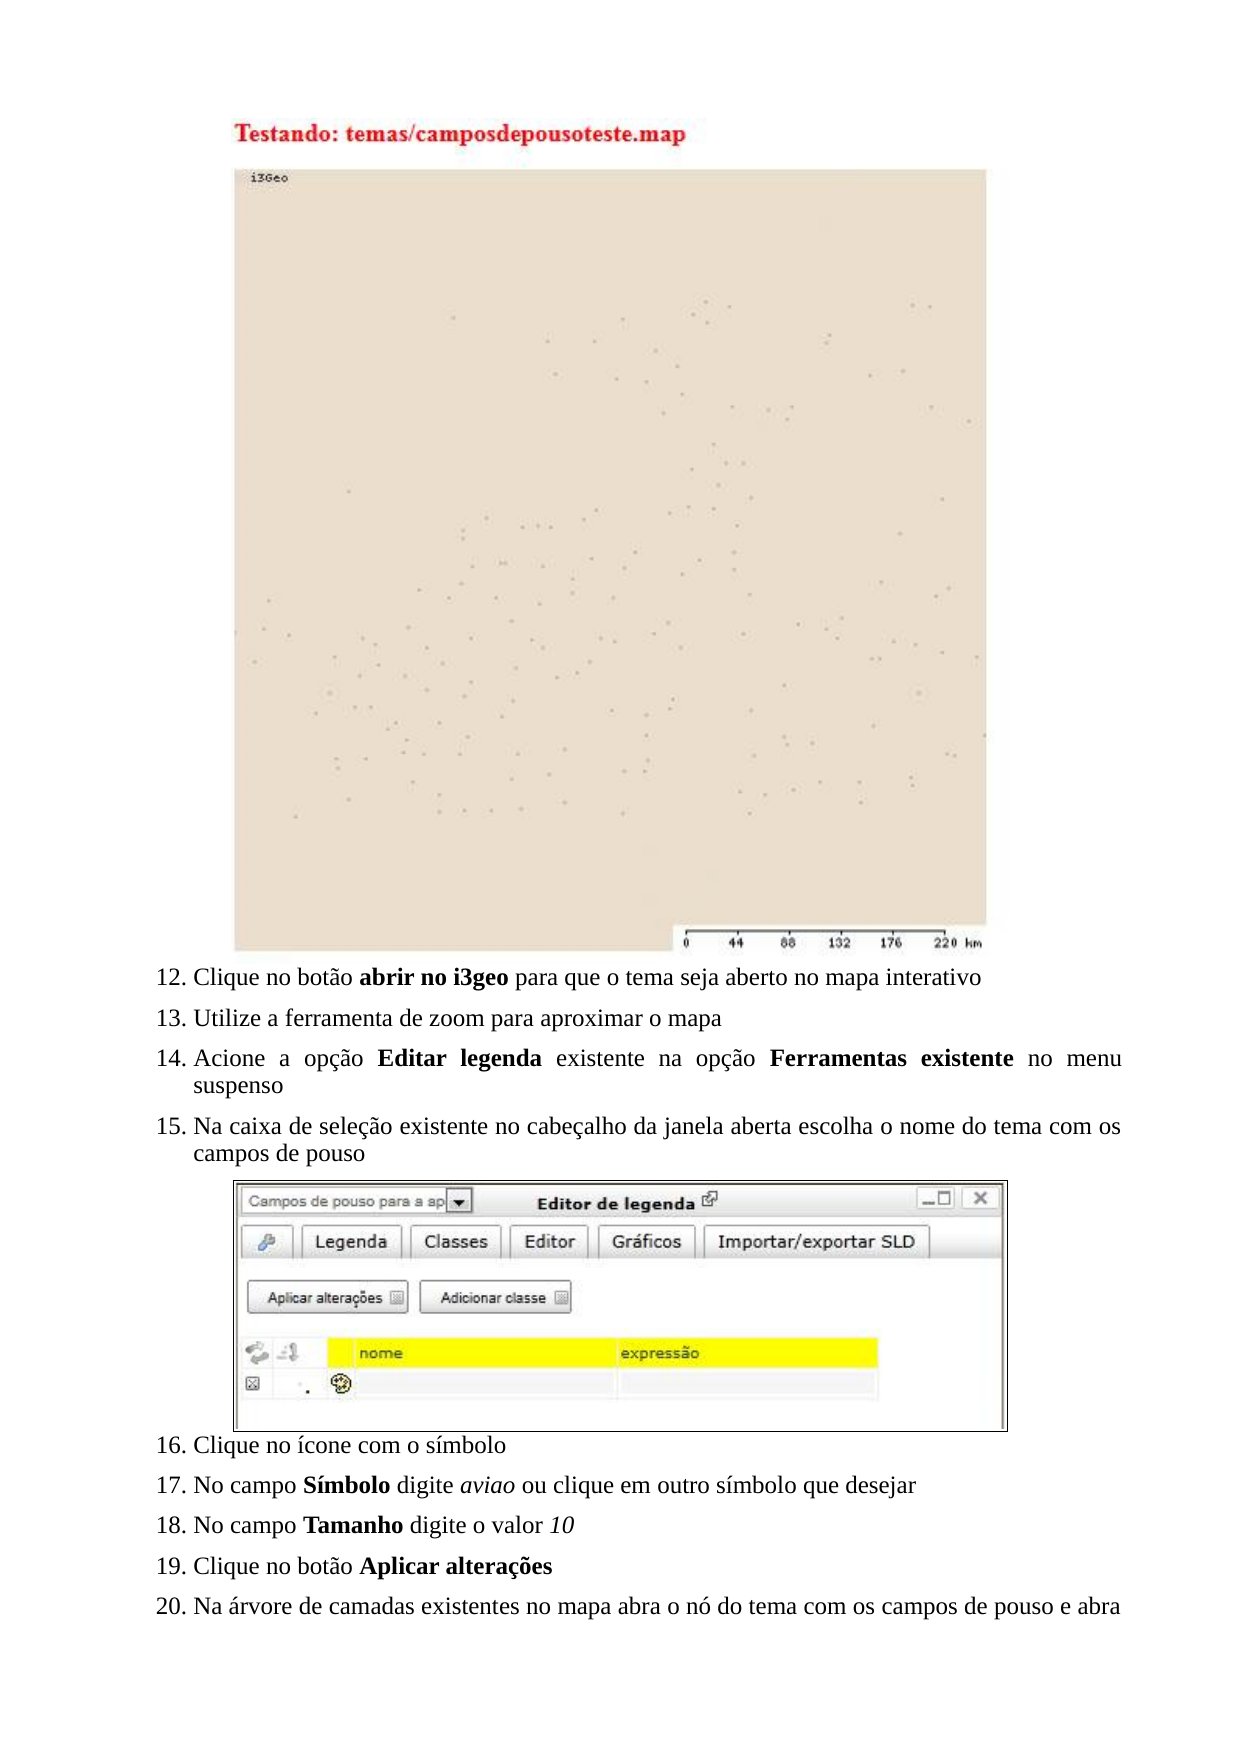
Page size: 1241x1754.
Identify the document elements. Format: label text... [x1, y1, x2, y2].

list No campo Símbolo digite aviao ou clique em outro símbolo que desejar [156, 1471, 1122, 1499]
list Clique no botão Aplicar alterações [156, 1552, 1122, 1579]
list No campo Tamanho digite o valor 10 [156, 1512, 1122, 1539]
list Clique no botão abrir no i3geo para que o tema seja aberto no mapa interativo [156, 118, 1122, 991]
picture [235, 1182, 1005, 1429]
list Clique no ícone com o símbolo [156, 1180, 1122, 1459]
list Na árvore de camadas existentes no mapa abra o nó do tema com os campos de pouso e abra [156, 1592, 1122, 1620]
picture [231, 118, 1009, 964]
list Acione a opção Editar legenda existente na opção Ferramentas existente no menu suspenso [156, 1044, 1122, 1099]
list Na caixa de seleção existente no cabeçalho da janela aberta escolha o nome do tema com os campos de pouso [156, 1112, 1122, 1167]
list Utilize a ferramenta de zoom para aproximar o mapa [156, 1004, 1122, 1031]
